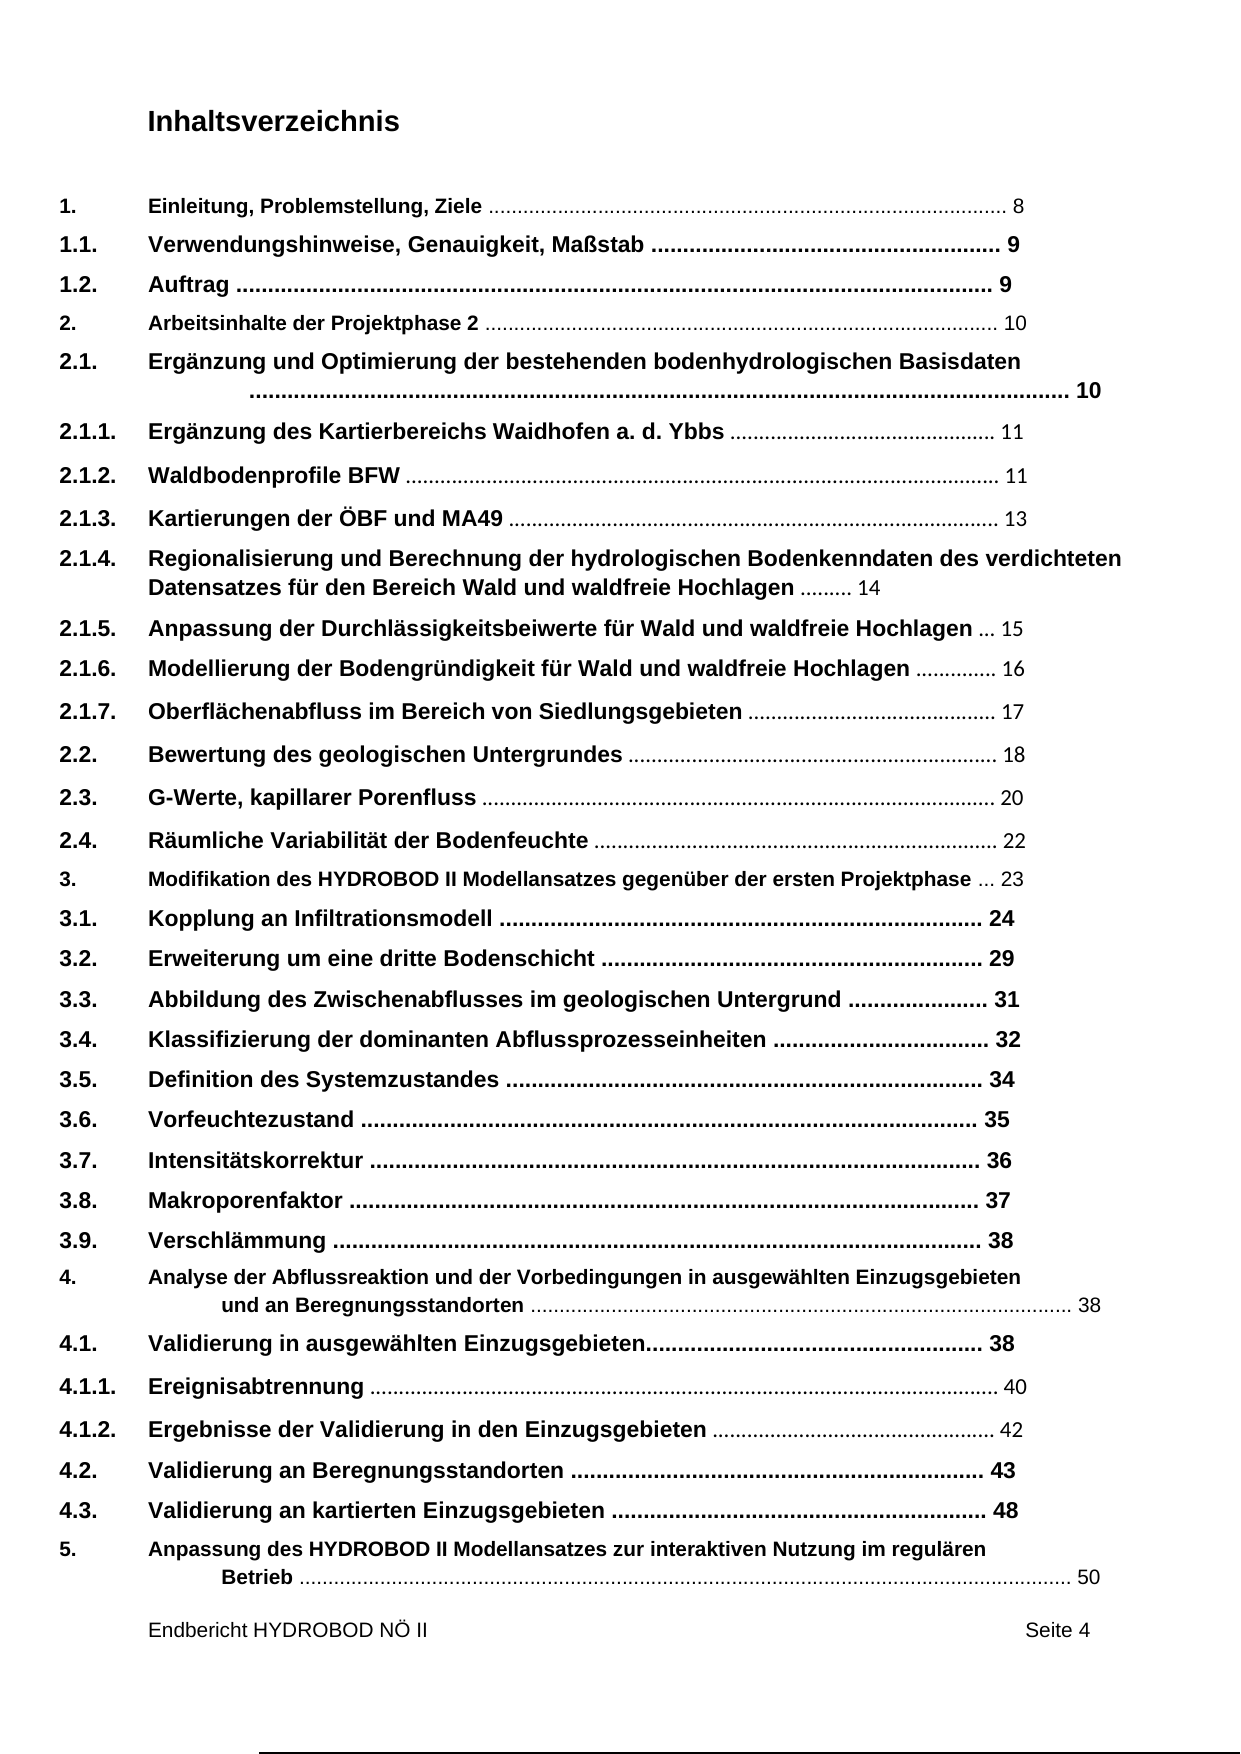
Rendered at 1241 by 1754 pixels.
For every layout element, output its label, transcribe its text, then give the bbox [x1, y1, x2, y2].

list Oberflächenabfluss im Bereich von Siedlungsgebieten ........................................... 17 [59, 697, 1123, 725]
list Validierung an Beregnungsstandorten ................................................................. 43 [59, 1456, 1123, 1484]
list Bewertung des geologischen Untergrundes ................................................................ 18 [59, 740, 1123, 768]
list Klassifizierung der dominanten Abflussprozesseinheiten .................................. 32 [59, 1025, 1123, 1053]
list Validierung an kartierten Einzugsgebieten ........................................................... 48 [59, 1496, 1123, 1524]
list Anpassung des HYDROBOD II Modellansatzes zur interaktiven Nutzung im regulären [59, 1537, 1108, 1561]
list Arbeitsinhalte der Projektphase 2 ......................................................................................... 10 [59, 308, 1108, 336]
text und an Beregnungsstandorten .............................................................................................. 38 [149, 1290, 1107, 1318]
list Kopplung an Infiltrationsmodell ............................................................................ 24 [59, 904, 1123, 932]
list Anpassung der Durchlässigkeitsbeiwerte für Wald und waldfreie Hochlagen ... 15 [59, 614, 1123, 642]
list Verwendungshinweise, Genauigkeit, Maßstab ....................................................... 9 [59, 230, 1123, 258]
list Intensitätskorrektur ................................................................................................ 36 [59, 1146, 1123, 1174]
list Analyse der Abflussreaktion und der Vorbedingungen in ausgewählten Einzugsgebieten [59, 1264, 1108, 1288]
list Vorfeuchtezustand ................................................................................................. 35 [59, 1106, 1123, 1134]
list Makroporenfaktor ................................................................................................... 37 [59, 1186, 1123, 1214]
list Ergänzung und Optimierung der bestehenden bodenhydrologischen Basisdaten [59, 348, 1123, 374]
list Einleitung, Problemstellung, Ziele .......................................................................................... 8 [59, 191, 1108, 219]
text ................................................................................................................................. 10 [148, 376, 1108, 404]
list Waldbodenprofile BFW ....................................................................................................... 11 [59, 461, 1123, 489]
list Verschlämmung ...................................................................................................... 38 [59, 1227, 1123, 1254]
list G-Werte, kapillarer Porenfluss ......................................................................................... 20 [59, 783, 1123, 811]
text Betrieb ...................................................................................................................................... 50 [149, 1562, 1107, 1590]
list Kartierungen der ÖBF und MA49 ..................................................................................... 13 [59, 504, 1123, 532]
list Ergänzung des Kartierbereichs Waidhofen a. d. Ybbs .............................................. 11 [59, 417, 1123, 446]
list Räumliche Variabilität der Bodenfeuchte ...................................................................... 22 [59, 826, 1123, 854]
list Definition des Systemzustandes ........................................................................... 34 [59, 1065, 1123, 1093]
list Ereignisabtrennung ............................................................................................................. 40 [59, 1372, 1123, 1401]
text Inhaltsverzeichnis [147, 104, 1123, 137]
list Ergebnisse der Validierung in den Einzugsgebieten ................................................. 42 [59, 1416, 1123, 1444]
list Validierung in ausgewählten Einzugsgebieten..................................................... 38 [59, 1329, 1123, 1357]
list Auftrag ....................................................................................................................... 9 [59, 271, 1123, 298]
list Abbildung des Zwischenabflusses im geologischen Untergrund ...................... 31 [59, 985, 1123, 1013]
list Modifikation des HYDROBOD II Modellansatzes gegenüber der ersten Projektphase ... 23 [59, 864, 1108, 892]
list Modellierung der Bodengründigkeit für Wald und waldfreie Hochlagen .............. 16 [59, 654, 1123, 682]
list Regionalisierung und Berechnung der hydrologischen Bodenkenndaten des verdichteten Datensatzes für den Bereich Wald und waldfreie Hochlagen ......... 14 [59, 545, 1123, 602]
list Erweiterung um eine dritte Bodenschicht ............................................................ 29 [59, 944, 1123, 972]
